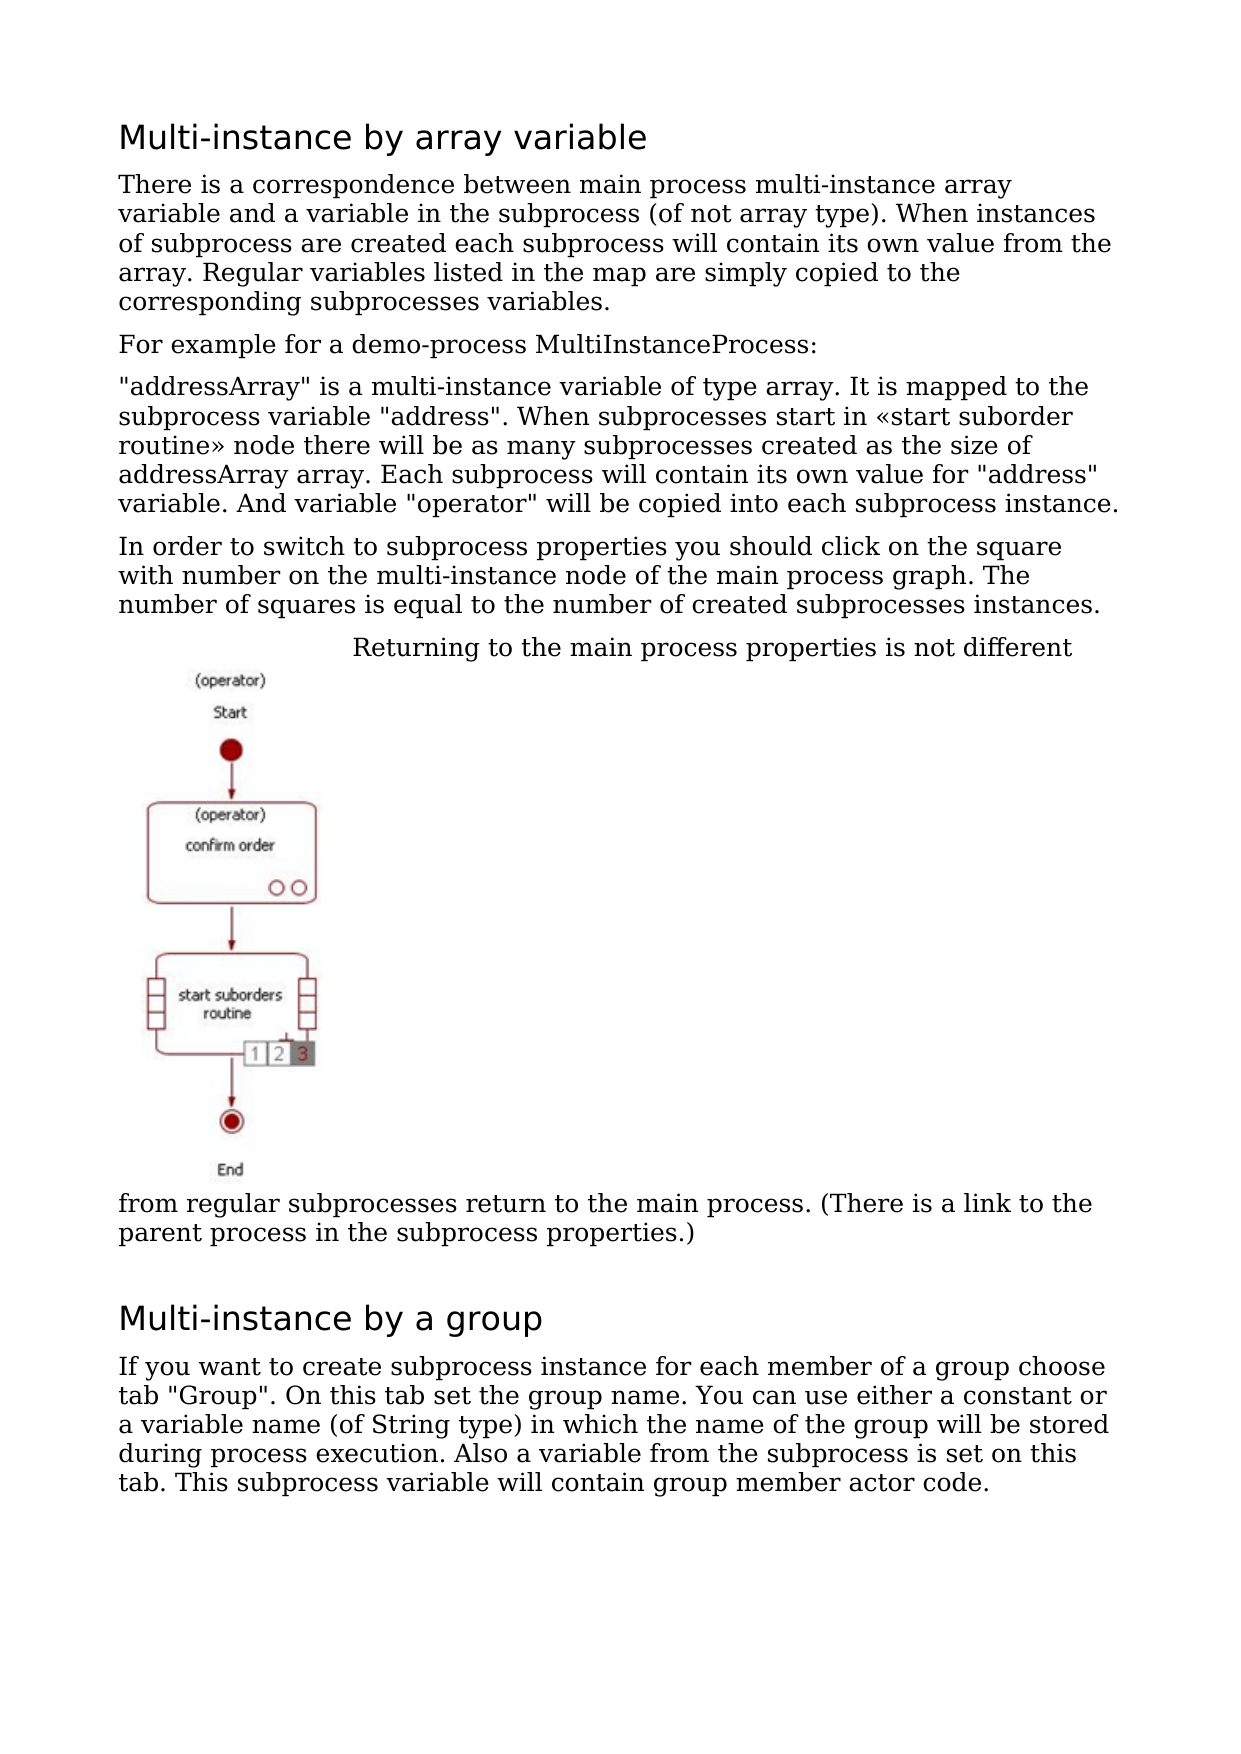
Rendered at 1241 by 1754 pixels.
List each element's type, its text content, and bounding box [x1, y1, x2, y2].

text For example for a demo-process MultiInstanceProcess: [118, 330, 1122, 359]
text If you want to create subprocess instance for each member of a group choose tab "Group". On this tab set the group name. You can use either a constant or a variable name (of String type) in which the name of the group will be stored during process execution. Also a variable from the subprocess is set on this tab. This subprocess variable will contain group member actor code. [118, 1352, 1122, 1498]
picture [118, 656, 353, 1189]
text "addressArray" is a multi-instance variable of type array. It is mapped to the subprocess variable "address". When subprocesses start in «start suborder routine» node there will be as many subprocesses created as the size of addressArray array. Each subprocess will contain its own value for "address" variable. And variable "operator" will be copied into each subprocess instance. [118, 373, 1122, 518]
text In order to switch to subprocess properties you should click on the square with number on the multi-instance node of the main process graph. The number of squares is equal to the number of created subprocesses instances. [118, 532, 1122, 619]
text Returning to the main process properties is not different from regular subprocesses return to the main process. (There is a link to the parent process in the subprocess properties.) [118, 633, 1122, 1247]
subtitle Multi-instance by a group [118, 1299, 1122, 1338]
subtitle Multi-instance by array variable [118, 118, 1122, 157]
text There is a correspondence between main process multi-instance array variable and a variable in the subprocess (of not array type). When instances of subprocess are created each subprocess will contain its own value from the array. Regular variables listed in the map are simply copied to the corresponding subprocesses variables. [118, 171, 1122, 316]
